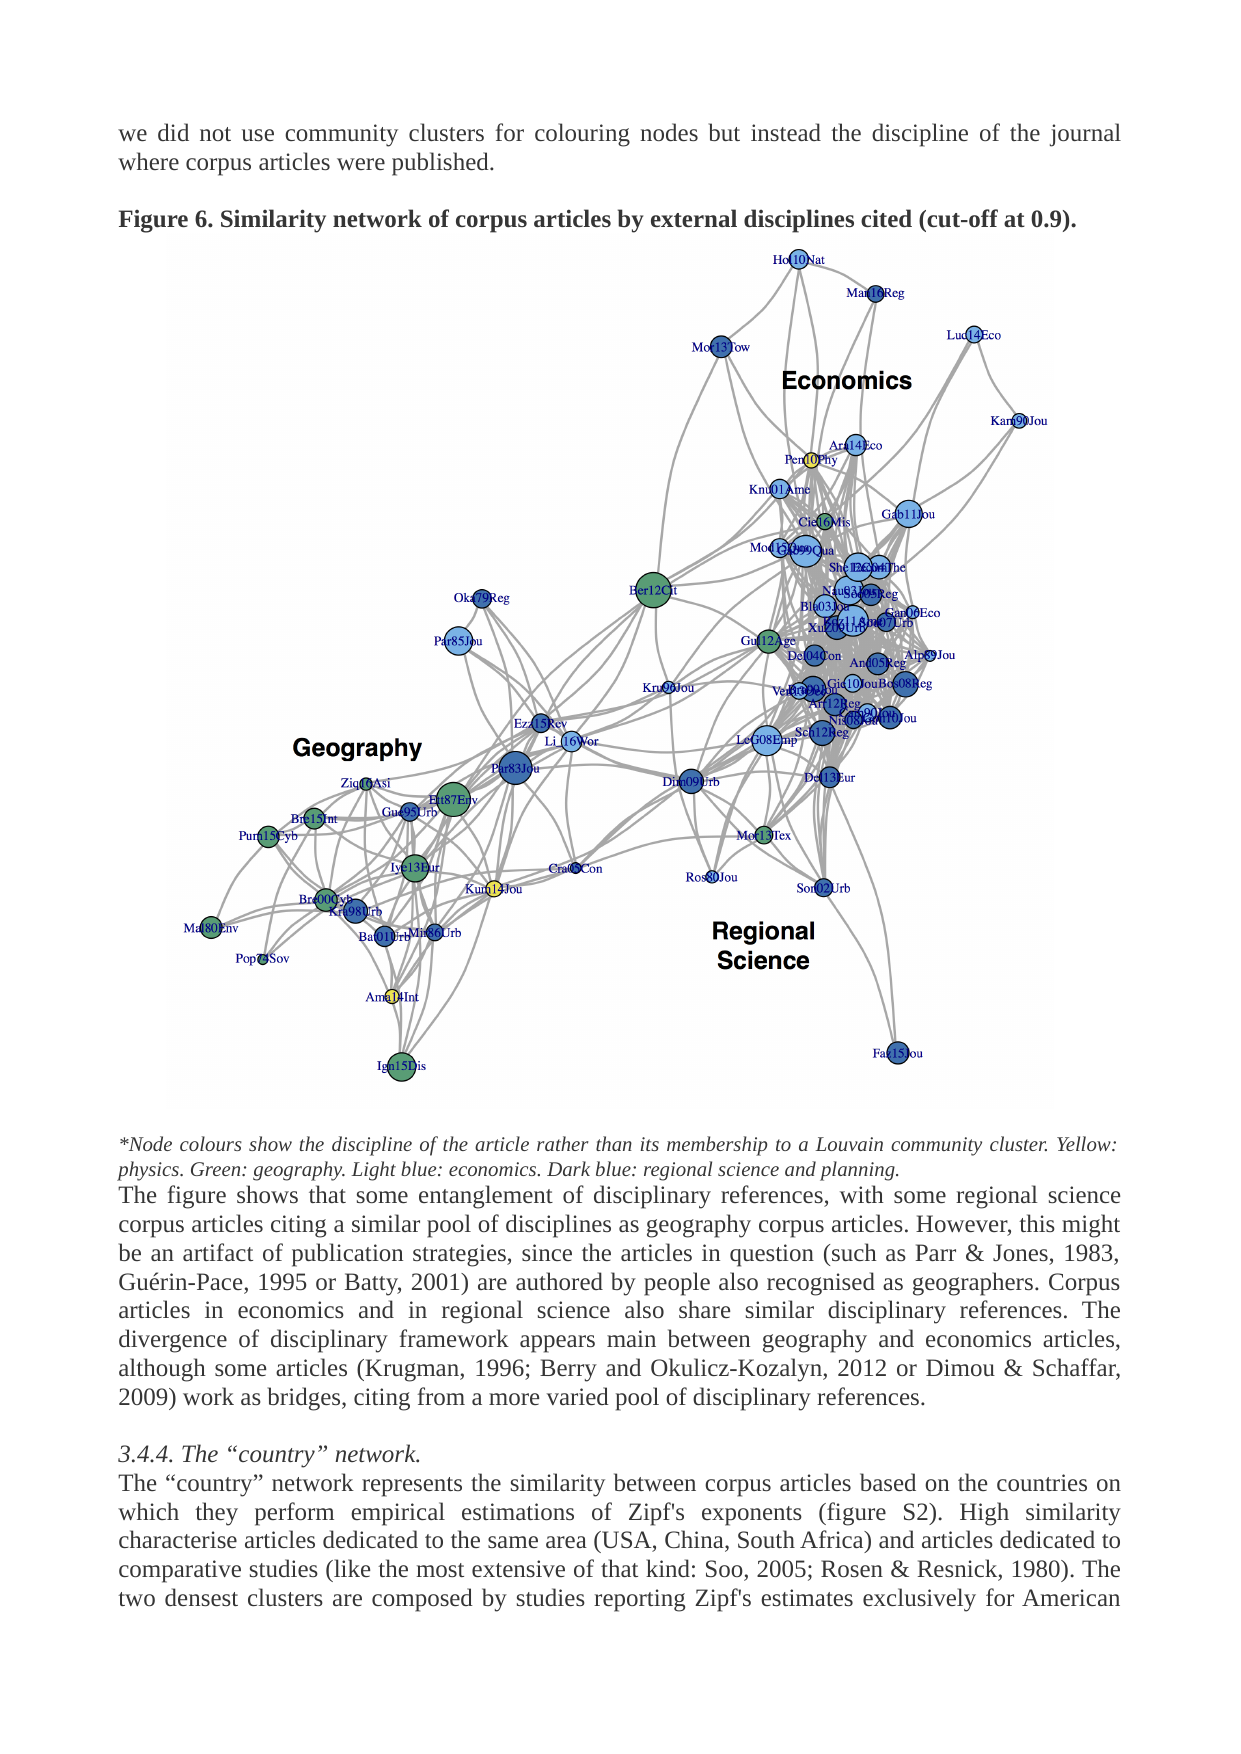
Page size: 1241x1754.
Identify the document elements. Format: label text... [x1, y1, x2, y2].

text 3.4.4. The “country” network. [118, 1439, 1122, 1468]
picture [166, 233, 1054, 1109]
text The “country” network represents the similarity between corpus articles based on the countries on which they perform empirical estimations of Zipf's exponents (figure S2). High similarity characterise articles dedicated to the same area (USA, China, South Africa) and articles dedicated to comparative studies (like the most extensive of that kind: Soo, 2005; Rosen & Resnick, 1980). The two densest clusters are composed by studies reporting Zipf's estimates exclusively for American [118, 1468, 1122, 1612]
text The figure shows that some entanglement of disciplinary references, with some regional science corpus articles citing a similar pool of disciplines as geography corpus articles. However, this might be an artifact of publication strategies, since the articles in question (such as Parr & Jones, 1983, Guérin-Pace, 1995 or Batty, 2001) are authored by people also recognised as geographers. Corpus articles in economics and in regional science also share similar disciplinary references. The divergence of disciplinary framework appears main between geography and economics articles, although some articles (Krugman, 1996; Berry and Okulicz-Kozalyn, 2012 or Dimou & Schaffar, 2009) work as bridges, citing from a more varied pool of disciplinary references. [118, 1181, 1122, 1411]
text we did not use community clusters for colouring nodes but instead the discipline of the journal where corpus articles were published. [118, 118, 1122, 176]
text *Node colours show the discipline of the article rather than its membership to a Louvain community cluster. Yellow: physics. Green: geography. Light blue: economics. Dark blue: regional science and planning. [118, 1132, 1122, 1181]
text Figure 6. Similarity network of corpus articles by external disciplines cited (cut-off at 0.9). [118, 204, 1122, 233]
